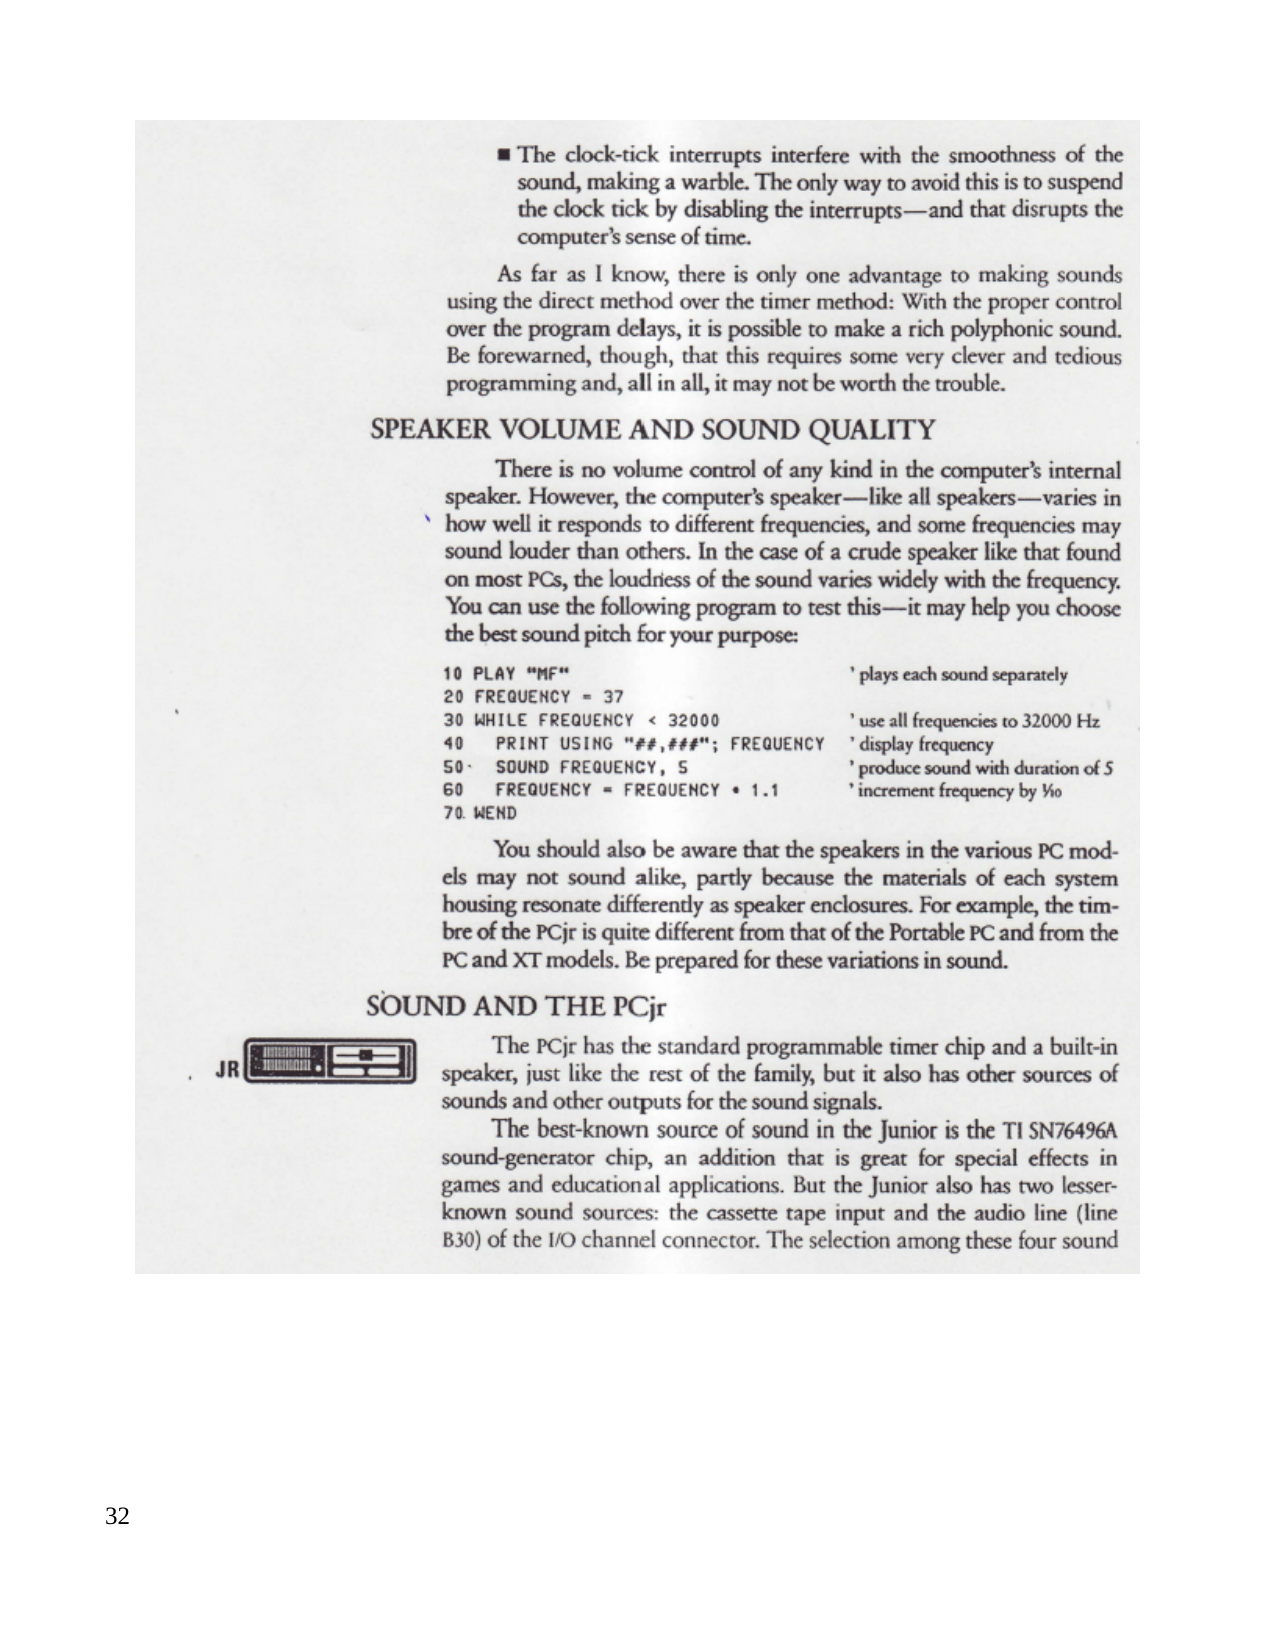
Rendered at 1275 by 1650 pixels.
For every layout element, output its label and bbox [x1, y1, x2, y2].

picture [135, 120, 1140, 1274]
